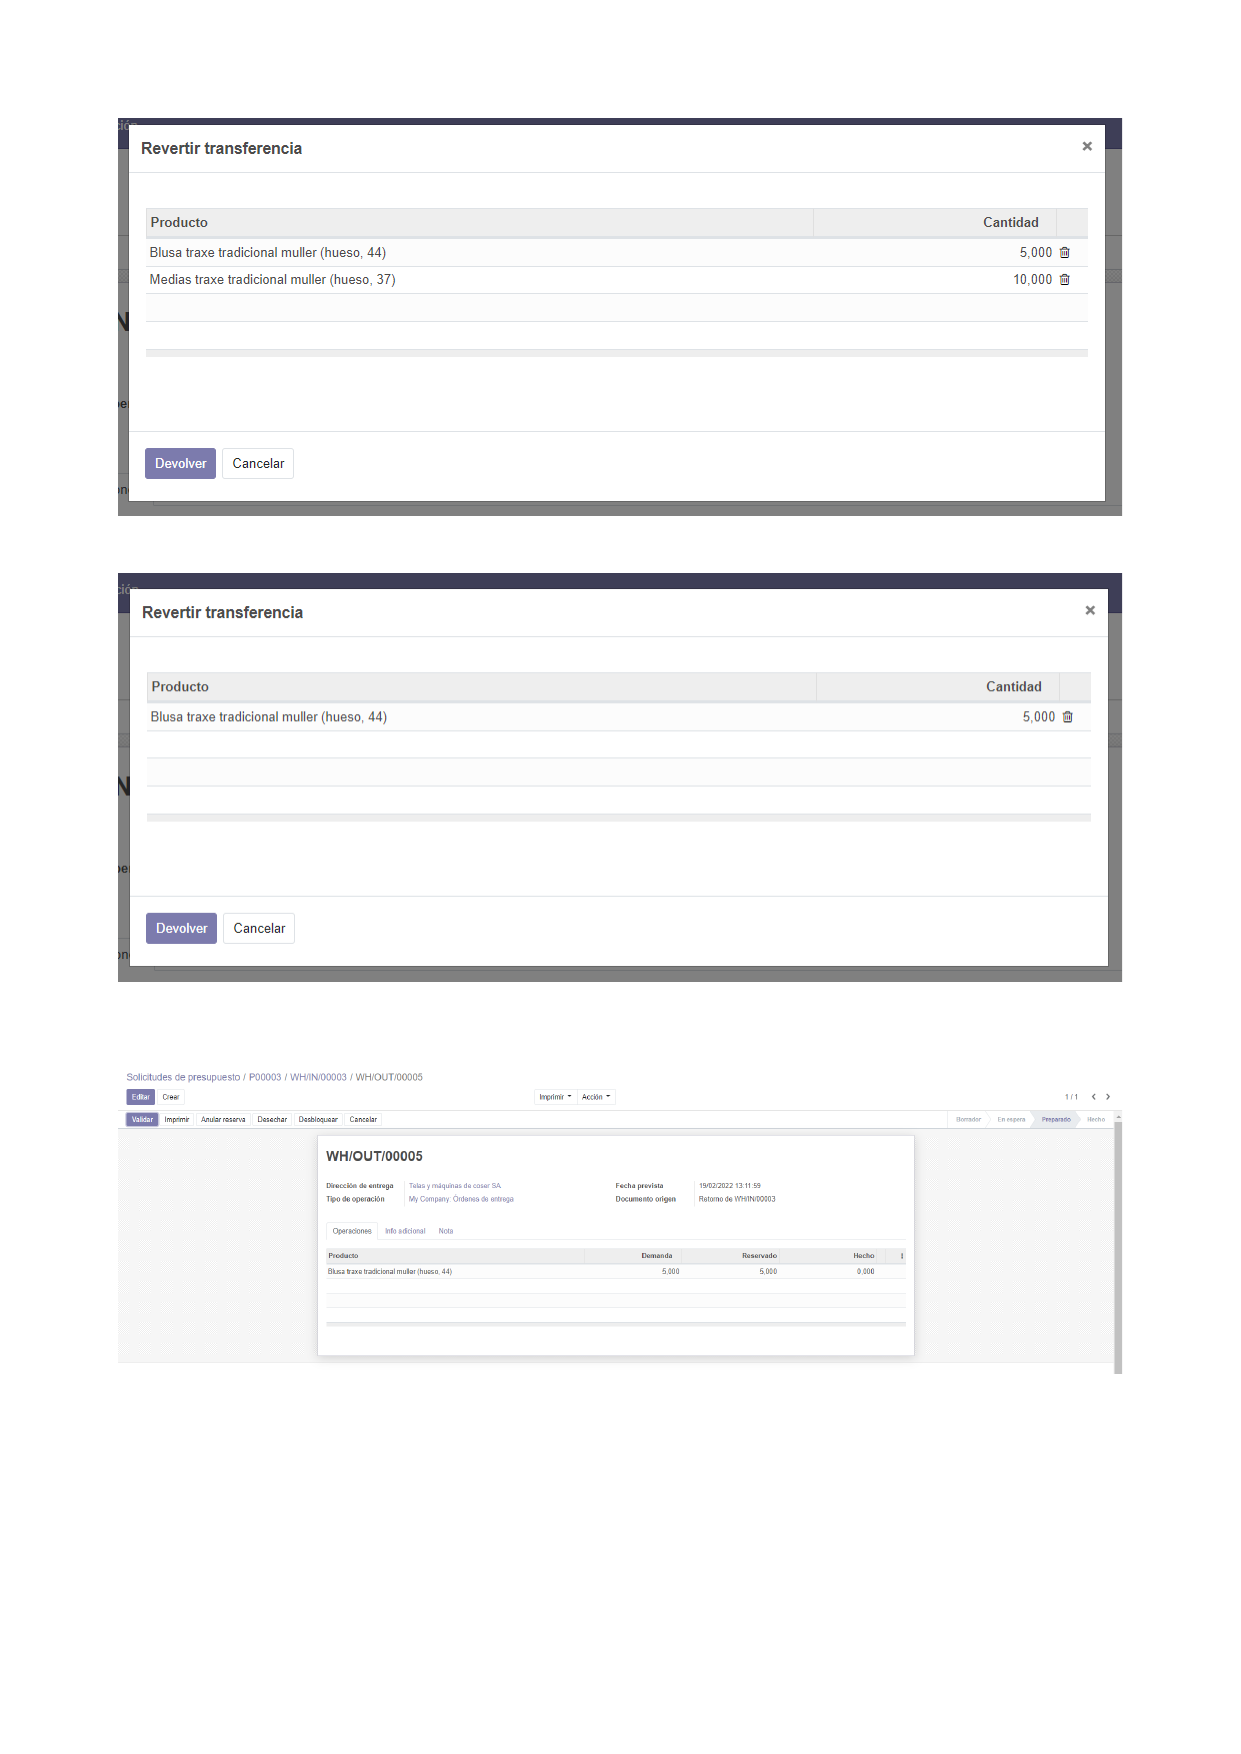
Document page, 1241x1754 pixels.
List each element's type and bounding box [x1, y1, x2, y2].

picture [118, 573, 1123, 982]
picture [118, 118, 1123, 516]
picture [118, 1067, 1123, 1374]
